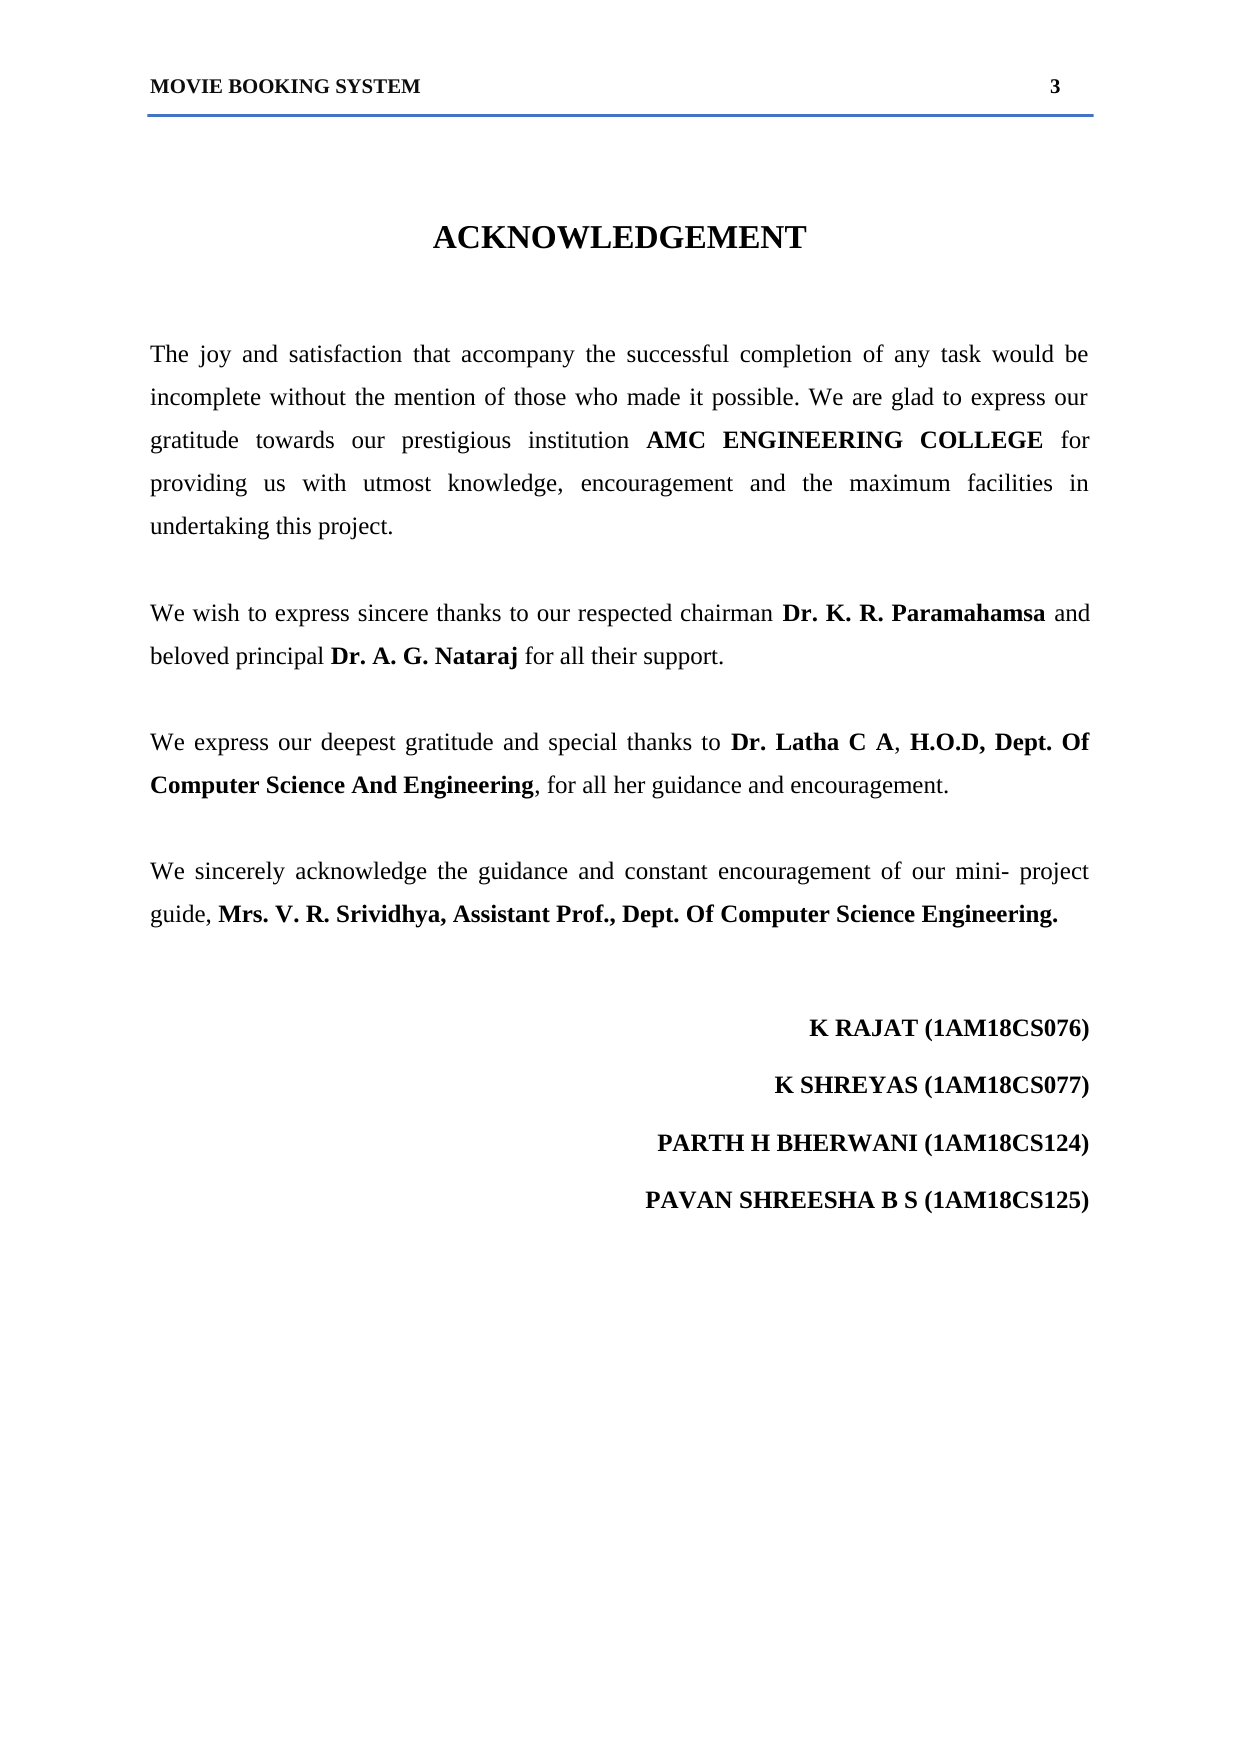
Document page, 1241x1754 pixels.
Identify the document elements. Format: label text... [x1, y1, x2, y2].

text PAVAN SHREESHA B S (1AM18CS125) [150, 1186, 1089, 1214]
text PARTH H BHERWANI (1AM18CS124) [150, 1128, 1089, 1157]
text K SHREYAS (1AM18CS077) [150, 1071, 1089, 1099]
text ACKNOWLEDGEMENT [150, 217, 1089, 256]
text We wish to express sincere thanks to our respected chairman Dr. K. R. Paramahamsa and beloved principal Dr. A. G. Nataraj for all their support. [150, 598, 1090, 669]
text The joy and satisfaction that accompany the successful completion of any task would be incomplete without the mention of those who made it possible. We are glad to express our gratitude towards our prestigious institution AMC ENGINEERING COLLEGE for providing us with utmost knowledge, encouragement and the maximum facilities in undertaking this project. [150, 339, 1089, 540]
text K RAJAT (1AM18CS076) [150, 1013, 1089, 1042]
text We sincerely acknowledge the guidance and constant encouragement of our mini- project guide, Mrs. V. R. Srividhya, Assistant Prof., Dept. Of Computer Science Engineering. [150, 856, 1089, 928]
text We express our deepest gratitude and special thanks to Dr. Latha C A, H.O.D, Dept. Of Computer Science And Engineering, for all her guidance and encouragement. [150, 727, 1089, 799]
